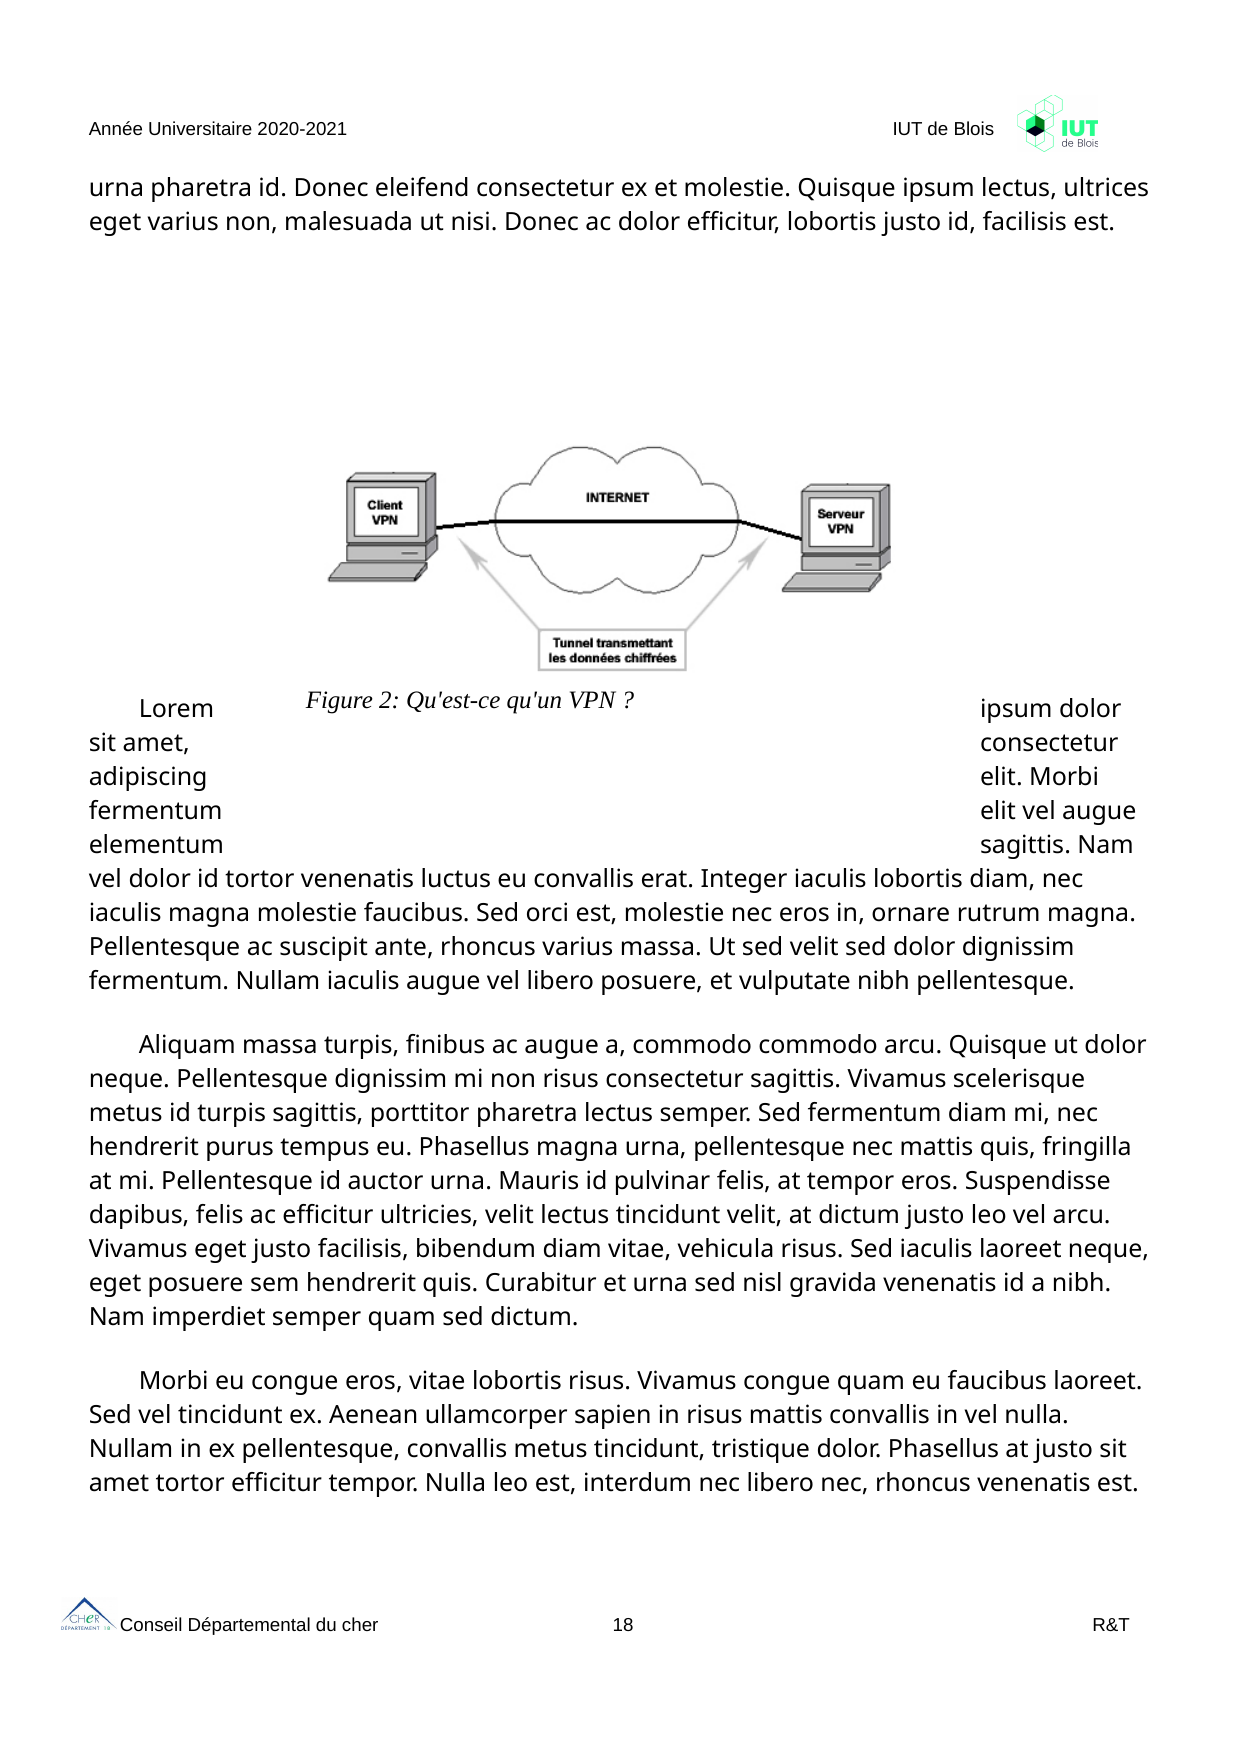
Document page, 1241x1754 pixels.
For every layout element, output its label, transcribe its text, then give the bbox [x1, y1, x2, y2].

picture [305, 422, 921, 685]
text [306, 714, 921, 770]
text Figure 2: Qu'est-ce qu'un VPN ? [306, 685, 921, 714]
text Lorem ipsum dolor sit amet, consectetur adipiscing elit. Morbi fermentum elit vel augue elementum sagittis. Nam vel dolor id tortor venenatis luctus eu convallis erat. Integer iaculis lobortis diam, nec iaculis magna molestie faucibus. Sed orci est, molestie nec eros in, ornare rutrum magna. Pellentesque ac suscipit ante, rhoncus varius massa. Ut sed velit sed dolor dignissim fermentum. Nullam iaculis augue vel libero posuere, et vulputate nibh pellentesque. [88, 690, 1152, 997]
text Aliquam massa turpis, finibus ac augue a, commodo commodo arcu. Quisque ut dolor neque. Pellentesque dignissim mi non risus consectetur sagittis. Vivamus scelerisque metus id turpis sagittis, porttitor pharetra lectus semper. Sed fermentum diam mi, nec hendrerit purus tempus eu. Phasellus magna urna, pellentesque nec mattis quis, fringilla at mi. Pellentesque id auctor urna. Mauris id pulvinar felis, at tempor eros. Suspendisse dapibus, felis ac efficitur ultricies, velit lectus tincidunt velit, at dictum justo leo vel arcu. Vivamus eget justo facilisis, bibendum diam vitae, vehicula risus. Sed iaculis laoreet neque, eget posuere sem hendrerit quis. Curabitur et urna sed nisl gravida venenatis id a nibh. Nam imperdiet semper quam sed dictum. [88, 1026, 1152, 1333]
picture [61, 1597, 118, 1630]
text urna pharetra id. Donec eleifend consectetur ex et molestie. Quisque ipsum lectus, ultrices eget varius non, malesuada ut nisi. Donec ac dolor efficitur, lobortis justo id, facilisis est. [88, 169, 1152, 237]
picture [1017, 95, 1098, 152]
text Morbi eu congue eros, vitae lobortis risus. Vivamus congue quam eu faucibus laoreet. Sed vel tincidunt ex. Aenean ullamcorper sapien in risus mattis convallis in vel nulla. Nullam in ex pellentesque, convallis metus tincidunt, tristique dolor. Phasellus at justo sit amet tortor efficitur tempor. Nulla leo est, interdum nec libero nec, rhoncus venenatis est. [88, 1362, 1152, 1499]
